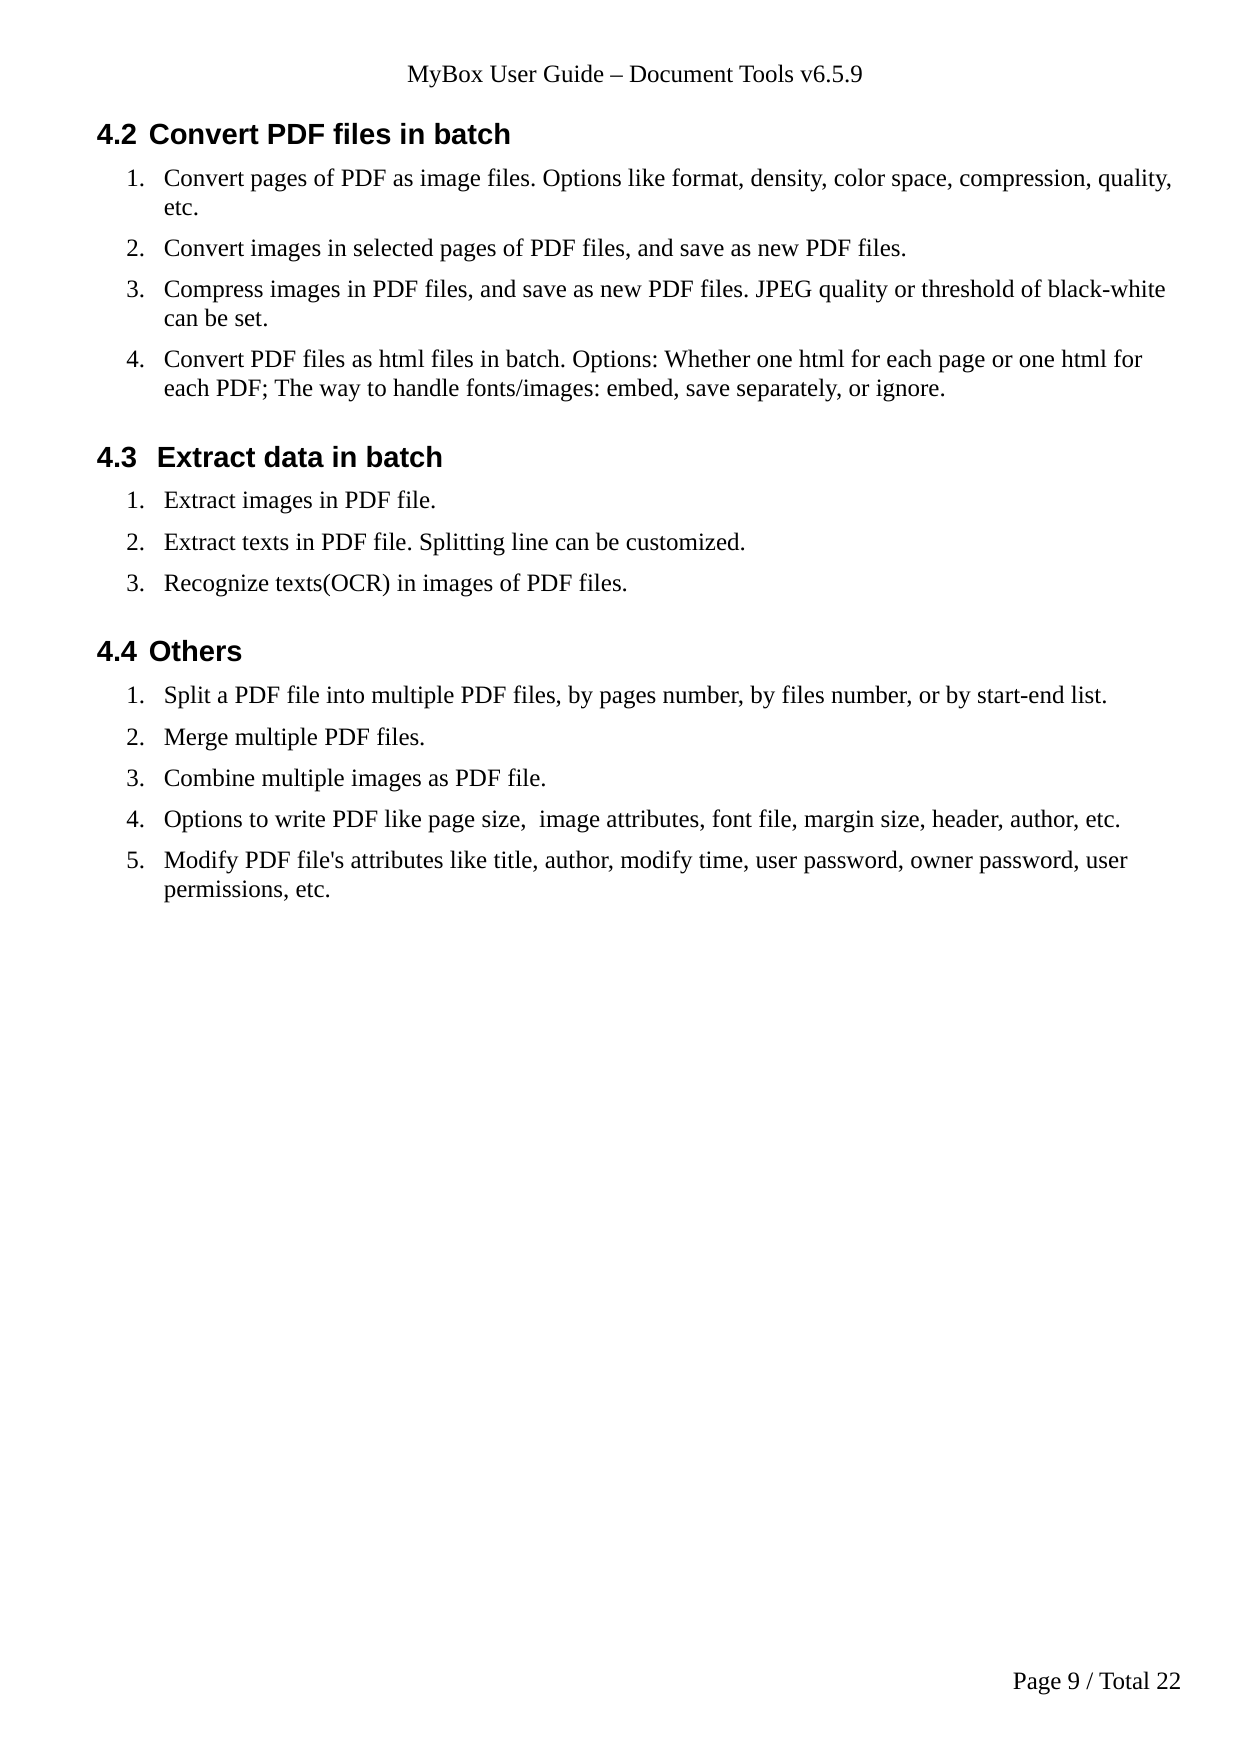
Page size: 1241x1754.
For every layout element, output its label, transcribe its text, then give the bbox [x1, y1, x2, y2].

list Options to write PDF like page size, image attributes, font file, margin size, header, author, etc. [126, 804, 1181, 833]
list Split a PDF file into multiple PDF files, by pages number, by files number, or by start-end list. [126, 680, 1181, 709]
list Convert pages of PDF as image files. Options like format, density, color space, compression, quality, etc. [126, 163, 1181, 221]
subtitle Convert PDF files in batch [88, 117, 1181, 151]
list Extract texts in PDF file. Splitting line can be customized. [126, 527, 1181, 556]
list Merge multiple PDF files. [126, 722, 1181, 750]
list Convert PDF files as html files in batch. Options: Whether one html for each page or one html for each PDF; The way to handle fonts/images: embed, save separately, or ignore. [126, 344, 1181, 402]
list Extract images in PDF file. [126, 486, 1181, 514]
subtitle Extract data in batch [88, 439, 1181, 473]
list Recognize texts(OCR) in images of PDF files. [126, 568, 1181, 597]
list Modify PDF file's attributes like title, author, modify time, user password, owner password, user permissions, etc. [126, 845, 1181, 903]
list Combine multiple images as PDF file. [126, 763, 1181, 792]
list Convert images in selected pages of PDF files, and save as new PDF files. [126, 233, 1181, 262]
subtitle Others [88, 634, 1181, 668]
list Compress images in PDF files, and save as new PDF files. JPEG quality or threshold of black-white can be set. [126, 274, 1181, 332]
